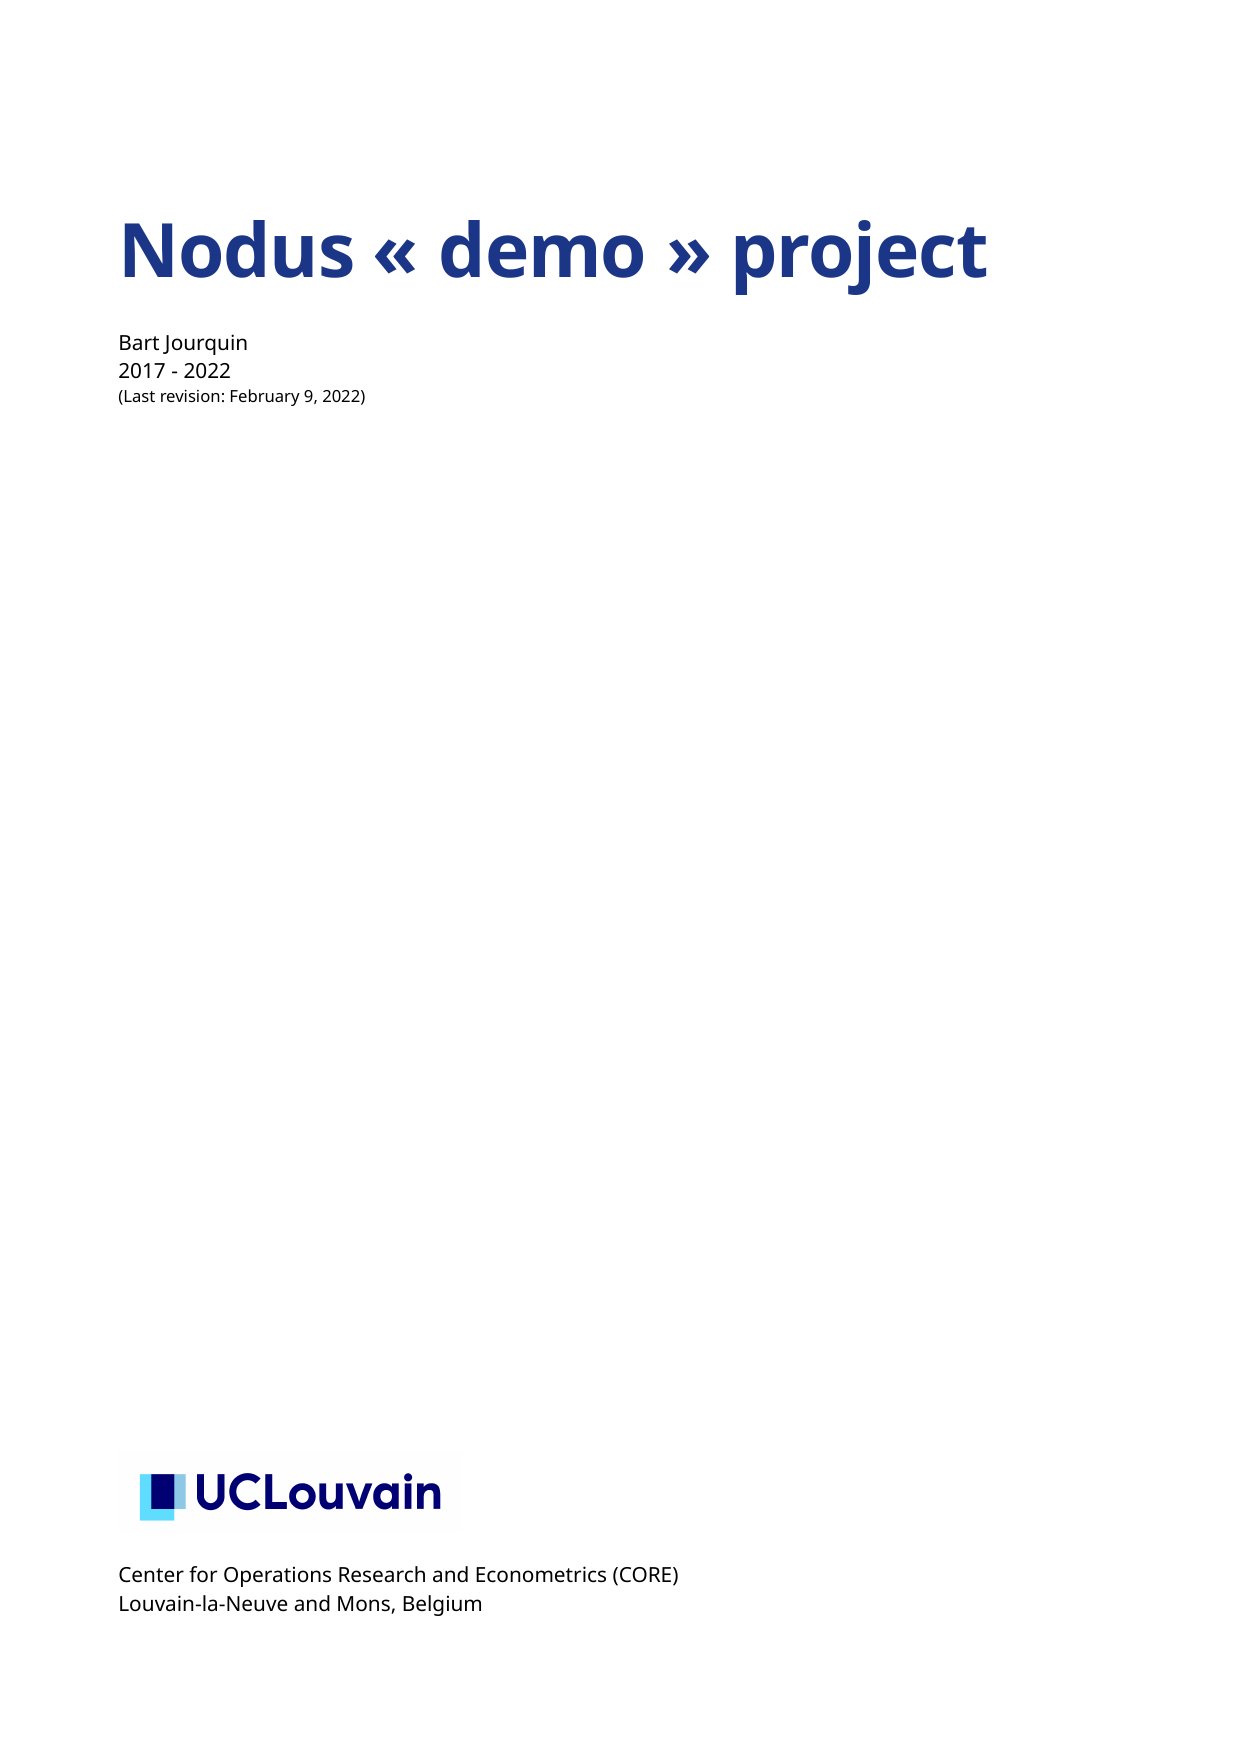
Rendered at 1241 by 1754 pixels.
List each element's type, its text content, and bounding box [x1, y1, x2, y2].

text (Last revision: February 9, 2022) [118, 385, 1122, 408]
text 2017 - 2022 [118, 357, 1122, 385]
text Center for Operations Research and Econometrics (CORE) [118, 1560, 1122, 1589]
picture [117, 1451, 463, 1532]
title Nodus « demo » project [118, 198, 1122, 300]
text Bart Jourquin [118, 328, 1122, 357]
text Louvain-la-Neuve and Mons, Belgium [118, 1589, 1122, 1617]
